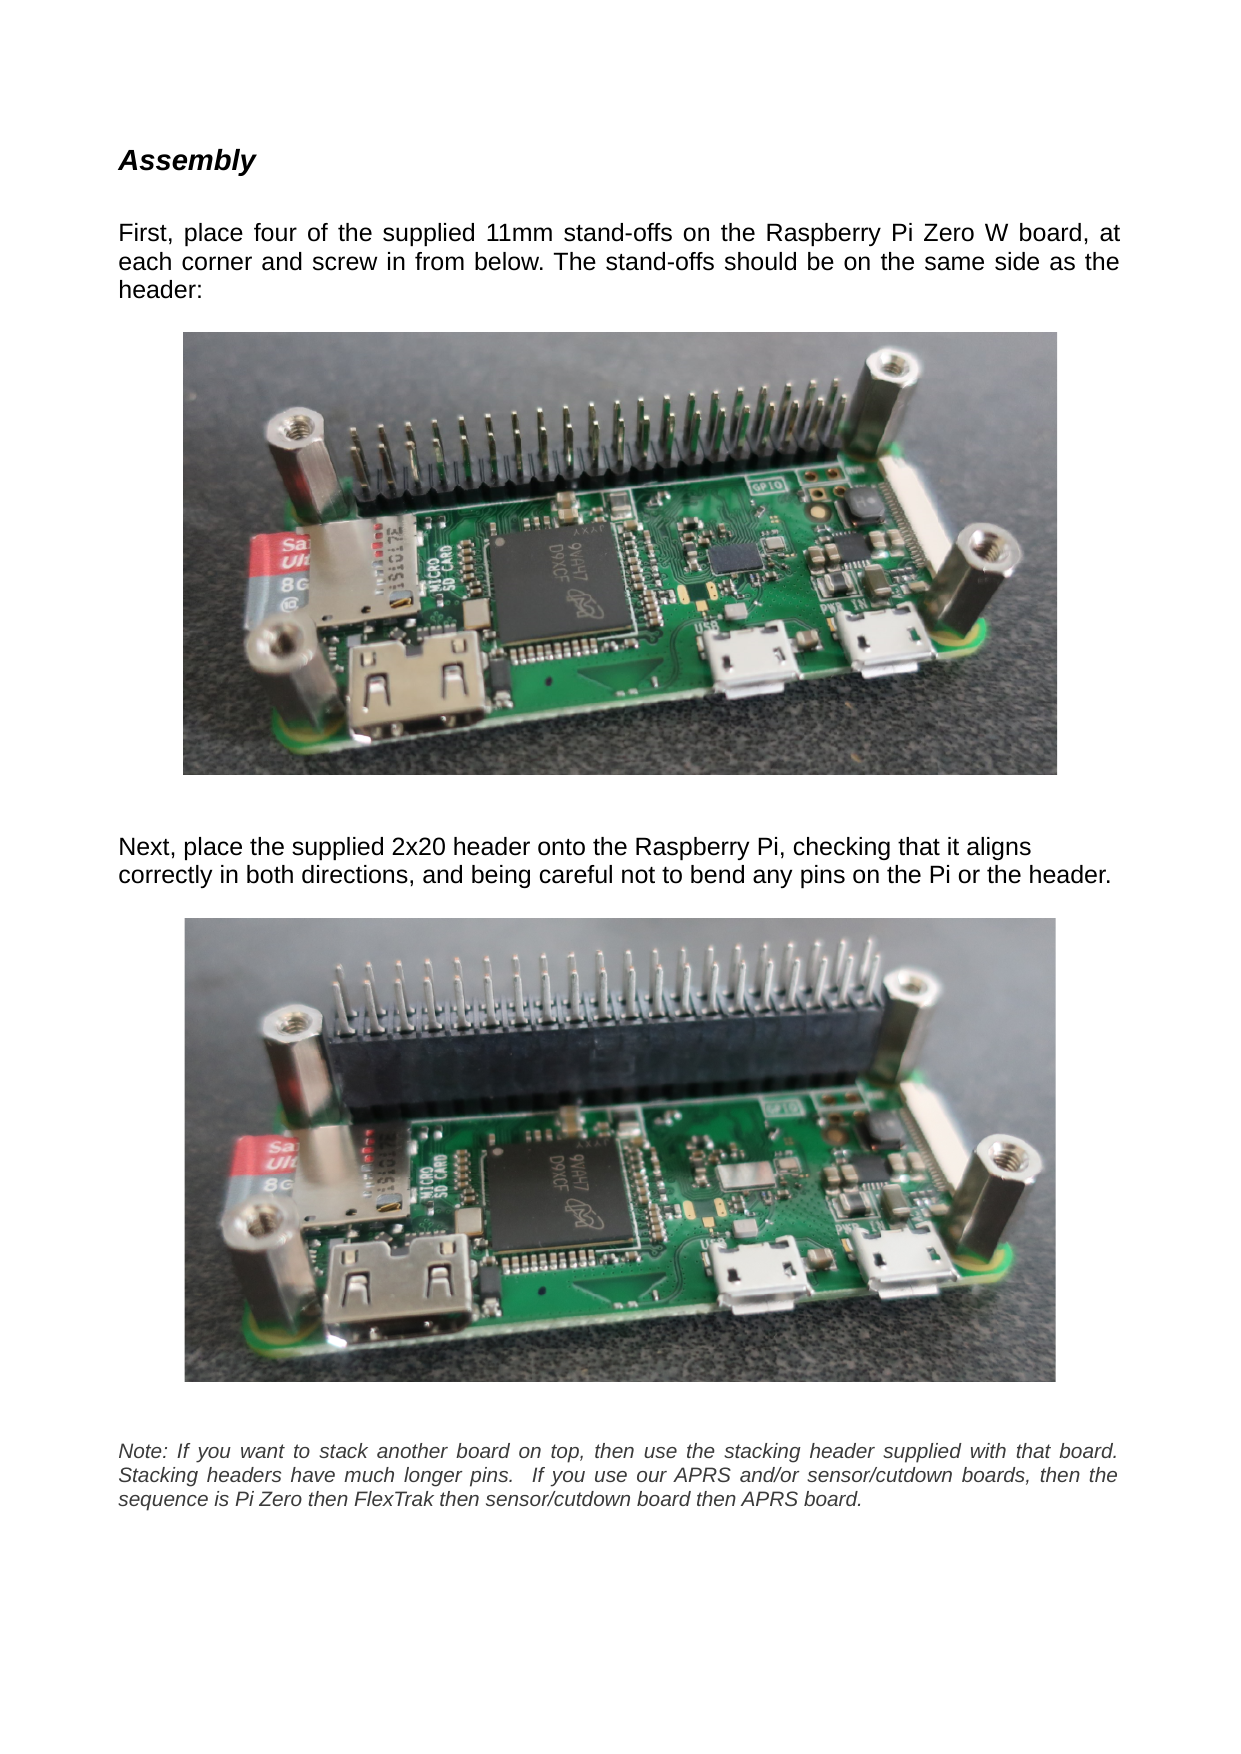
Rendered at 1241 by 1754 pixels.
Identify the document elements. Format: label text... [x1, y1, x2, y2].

text First, place four of the supplied 11mm stand-offs on the Raspberry Pi Zero W board, at each corner and screw in from below. The stand-offs should be on the same side as the header: [118, 218, 1122, 304]
picture [184, 918, 1056, 1382]
picture [183, 332, 1058, 775]
subtitle Assembly [118, 143, 1122, 177]
text Note: If you want to stack another board on top, then use the stacking header supplied with that board. Stacking headers have much longer pins. If you use our APRS and/or sensor/cutdown boards, then the sequence is Pi Zero then FlexTrak then sensor/cutdown board then APRS board. [118, 1439, 1122, 1511]
text Next, place the supplied 2x20 header onto the Raspberry Pi, checking that it aligns correctly in both directions, and being careful not to bend any pins on the Pi or the header. [118, 832, 1122, 889]
